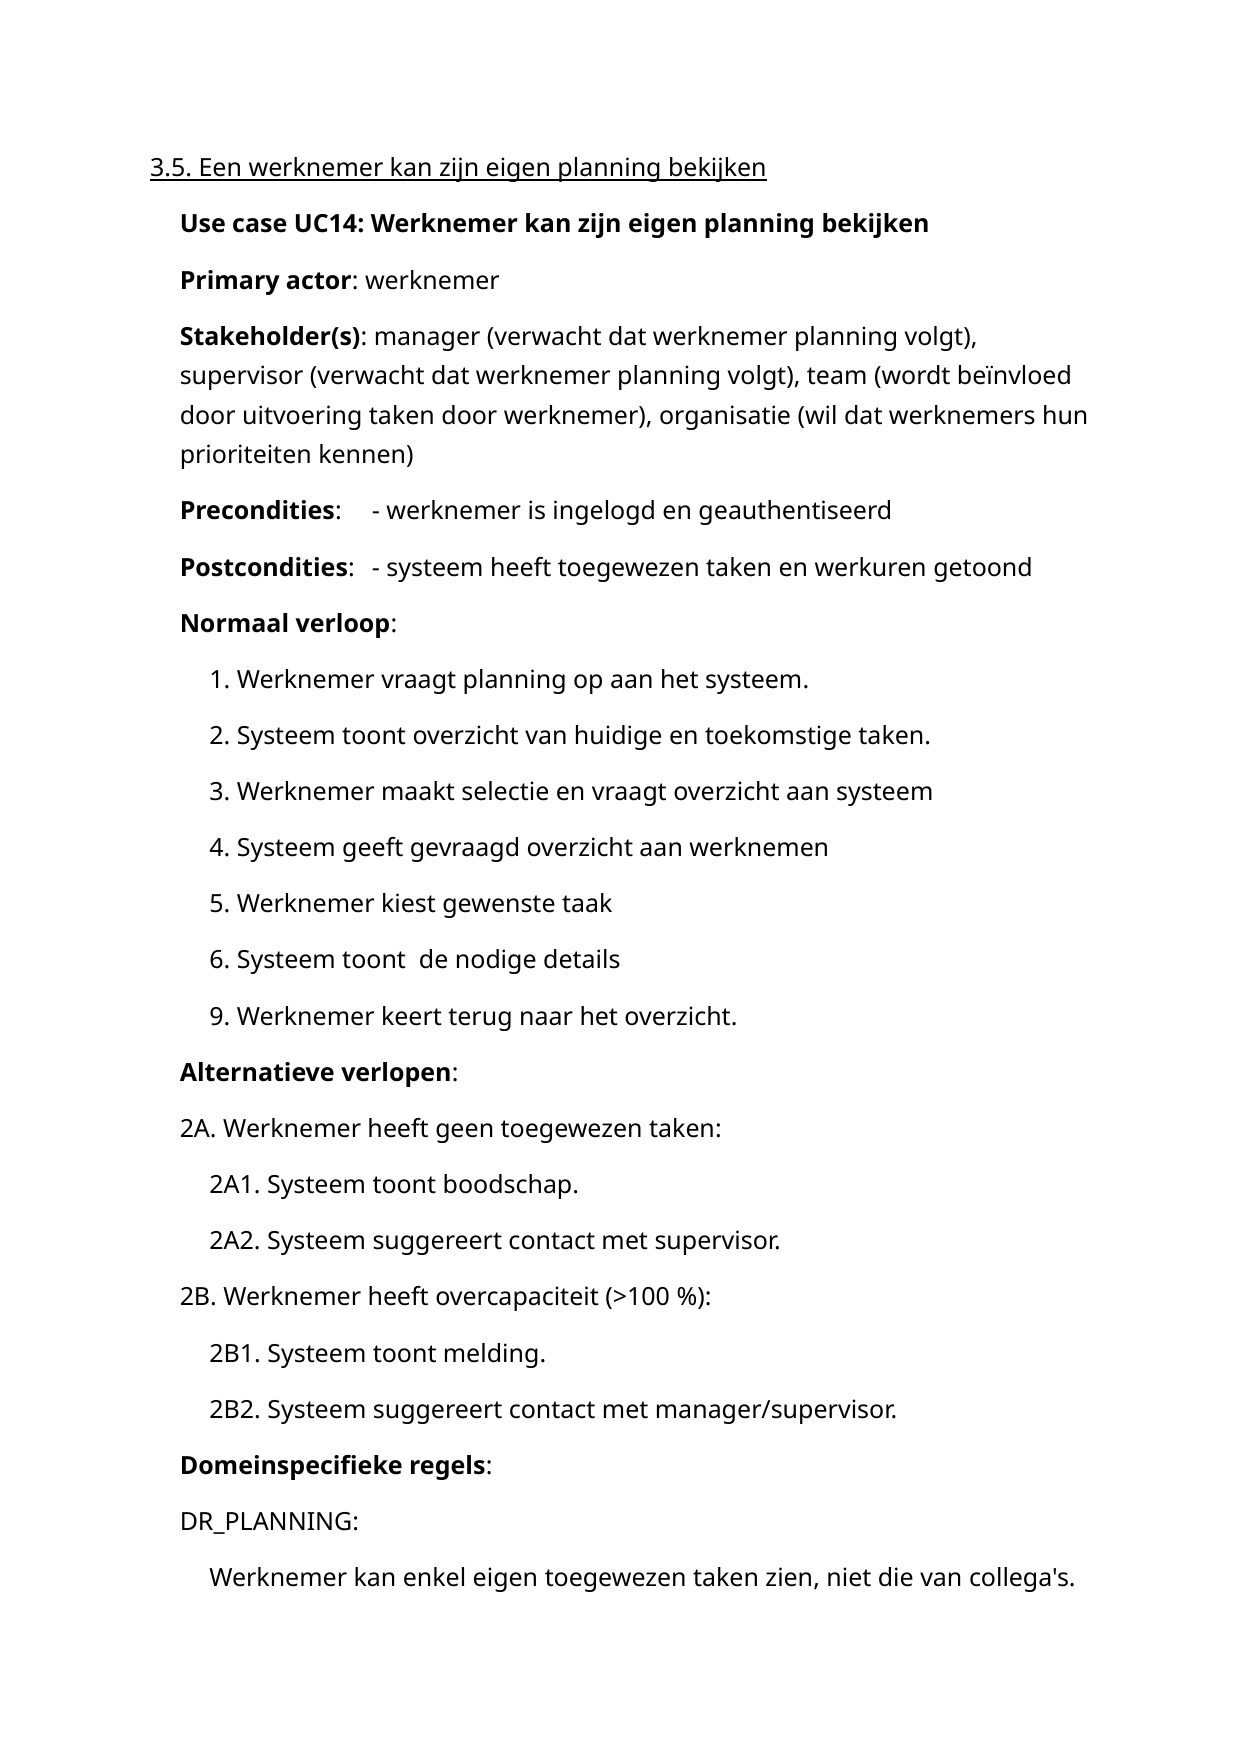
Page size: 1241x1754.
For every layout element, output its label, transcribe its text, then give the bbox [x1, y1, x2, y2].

text 2A1. Systeem toont boodschap. [209, 1167, 1090, 1201]
text 3.5. Een werknemer kan zijn eigen planning bekijken [150, 150, 1090, 184]
text Use case UC14: Werknemer kan zijn eigen planning bekijken [179, 206, 1090, 240]
text Precondities: - werknemer is ingelogd en geauthentiseerd [179, 493, 1090, 527]
text Alternatieve verlopen: [179, 1054, 1090, 1088]
text 9. Werknemer keert terug naar het overzicht. [209, 998, 1090, 1032]
text 6. Systeem toont de nodige details [209, 942, 1090, 976]
text 4. Systeem geeft gevraagd overzicht aan werknemen [209, 830, 1090, 864]
text Primary actor: werknemer [179, 262, 1090, 296]
text 2B. Werknemer heeft overcapaciteit (>100 %): [179, 1279, 1090, 1313]
text Normaal verloop: [179, 605, 1090, 639]
text 2A. Werknemer heeft geen toegewezen taken: [179, 1111, 1090, 1145]
text 2B2. Systeem suggereert contact met manager/supervisor. [209, 1391, 1090, 1425]
text 2. Systeem toont overzicht van huidige en toekomstige taken. [209, 718, 1090, 752]
text 1. Werknemer vraagt planning op aan het systeem. [209, 661, 1090, 696]
text 2B1. Systeem toont melding. [209, 1335, 1090, 1369]
text Domeinspecifieke regels: [179, 1447, 1090, 1482]
text Stakeholder(s): manager (verwacht dat werknemer planning volgt), supervisor (verwacht dat werknemer planning volgt), team (wordt beïnvloed door uitvoering taken door werknemer), organisatie (wil dat werknemers hun prioriteiten kennen) [179, 318, 1090, 471]
text DR_PLANNING: [179, 1504, 1090, 1538]
text 3. Werknemer maakt selectie en vraagt overzicht aan systeem [209, 774, 1090, 808]
text Werknemer kan enkel eigen toegewezen taken zien, niet die van collega's. [209, 1560, 1090, 1594]
text 5. Werknemer kiest gewenste taak [209, 886, 1090, 920]
text 2A2. Systeem suggereert contact met supervisor. [209, 1223, 1090, 1257]
text Postcondities: - systeem heeft toegewezen taken en werkuren getoond [179, 549, 1090, 583]
